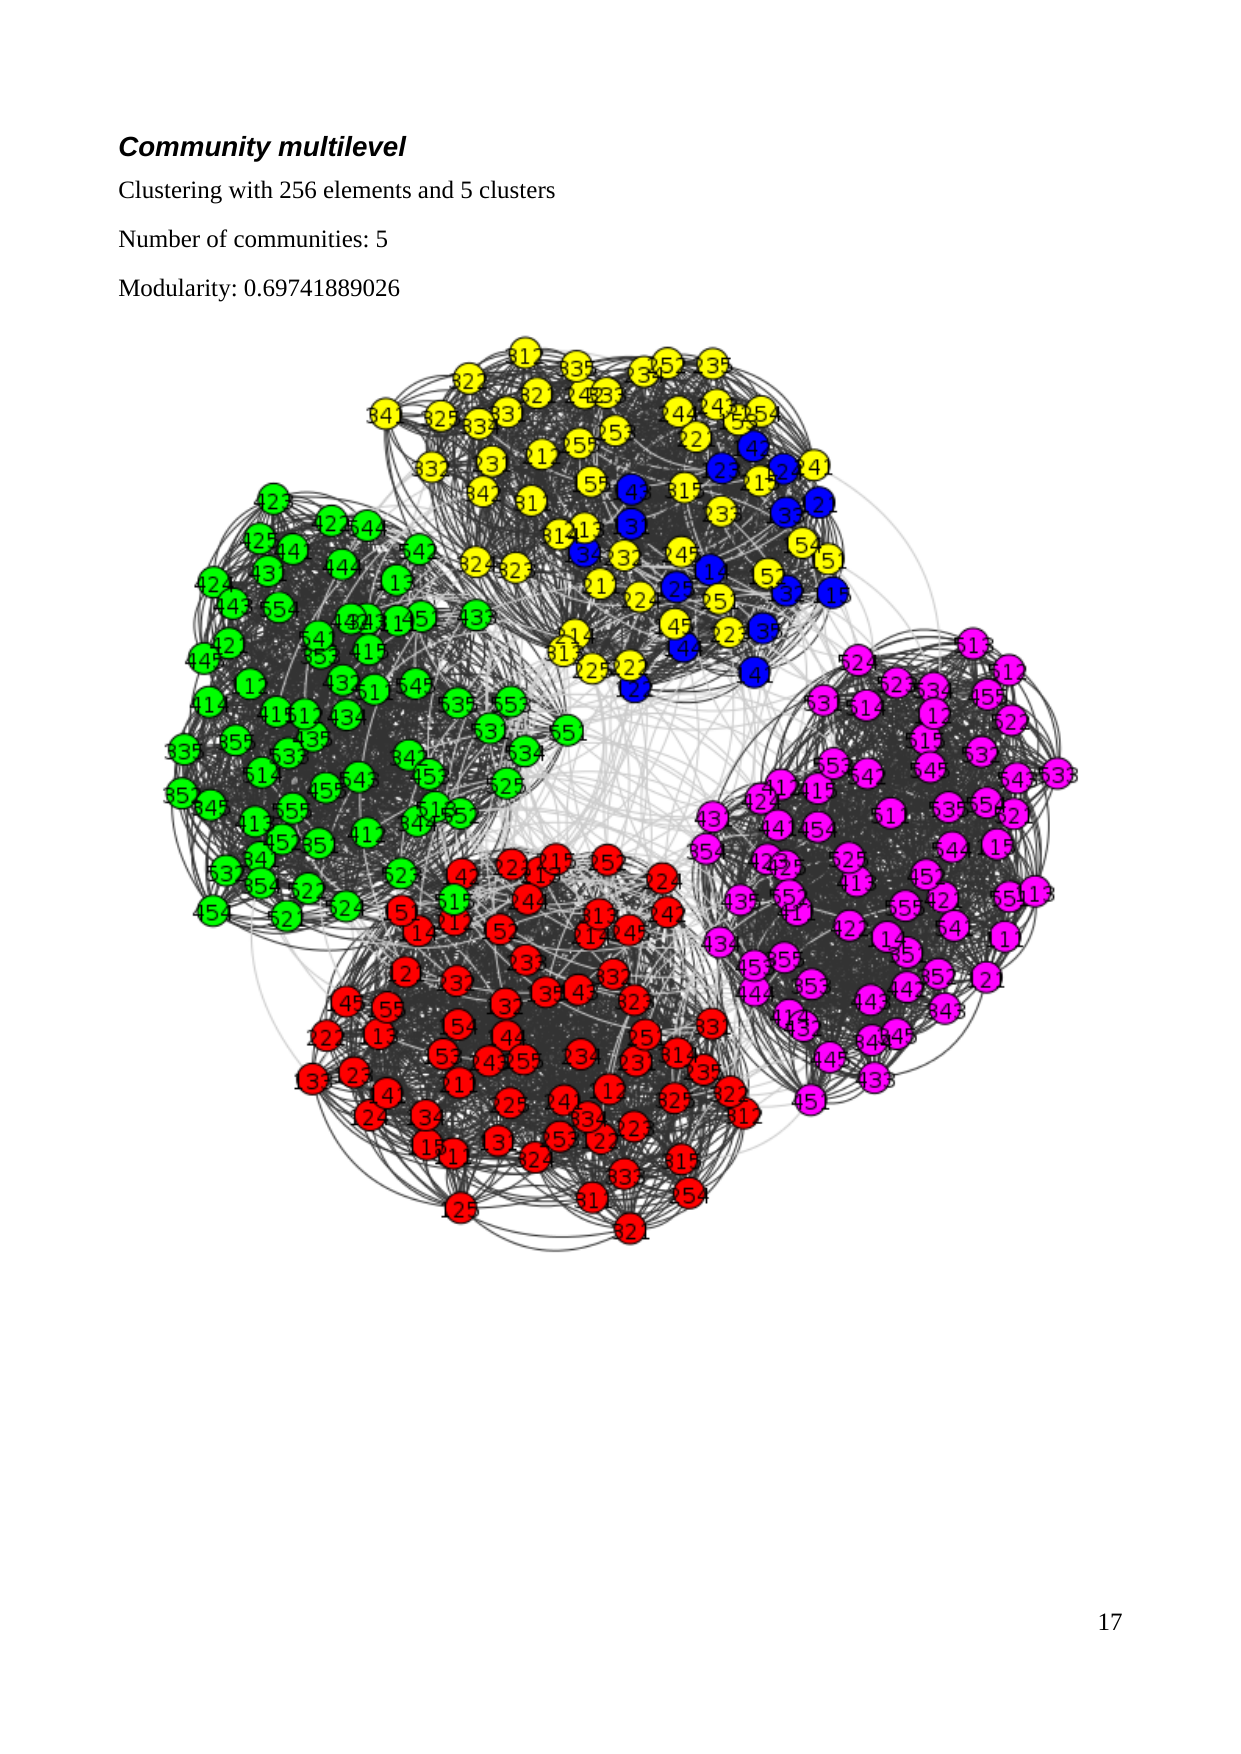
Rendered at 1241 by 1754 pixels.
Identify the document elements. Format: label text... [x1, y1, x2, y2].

text Number of communities: 5 [118, 224, 1122, 253]
subtitle Community multilevel [118, 131, 1122, 162]
text Modularity: 0.69741889026 [118, 273, 1122, 302]
text Clustering with 256 elements and 5 clusters [118, 175, 1122, 204]
picture [151, 322, 1089, 1260]
